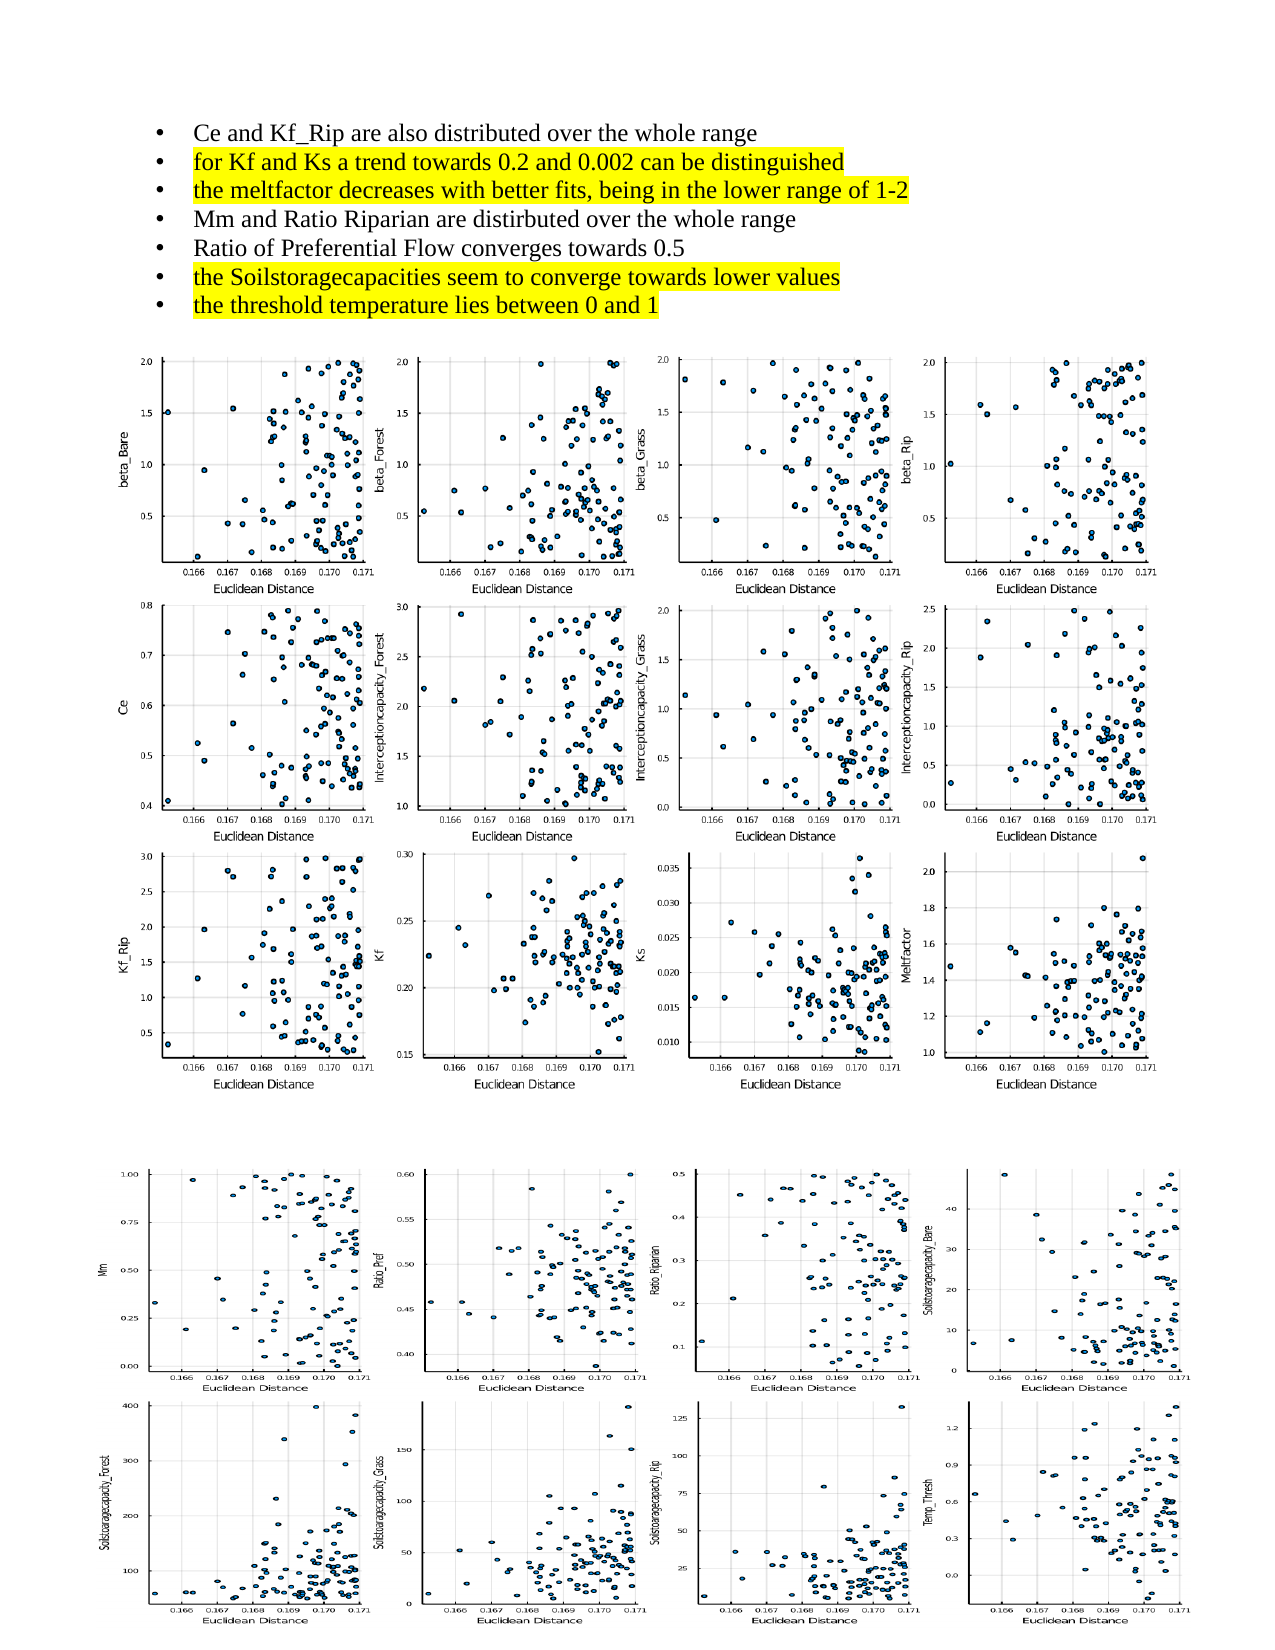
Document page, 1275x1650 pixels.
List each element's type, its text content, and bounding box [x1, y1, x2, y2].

picture [118, 348, 1157, 1091]
list the Soilstoragecapacities seem to converge towards lower values [156, 262, 1157, 291]
list Ce and Kf_Rip are also distributed over the whole range [156, 118, 1157, 147]
list the meltfactor decreases with better fits, being in the lower range of 1-2 [156, 176, 1157, 204]
list for Kf and Ks a trend towards 0.2 and 0.002 can be distinguished [156, 147, 1157, 176]
list Mm and Ratio Riparian are distirbuted over the whole range [156, 204, 1157, 233]
list the threshold temperature lies between 0 and 1 [156, 291, 1157, 319]
list Ratio of Preferential Flow converges towards 0.5 [156, 233, 1157, 262]
picture [95, 1163, 1191, 1628]
